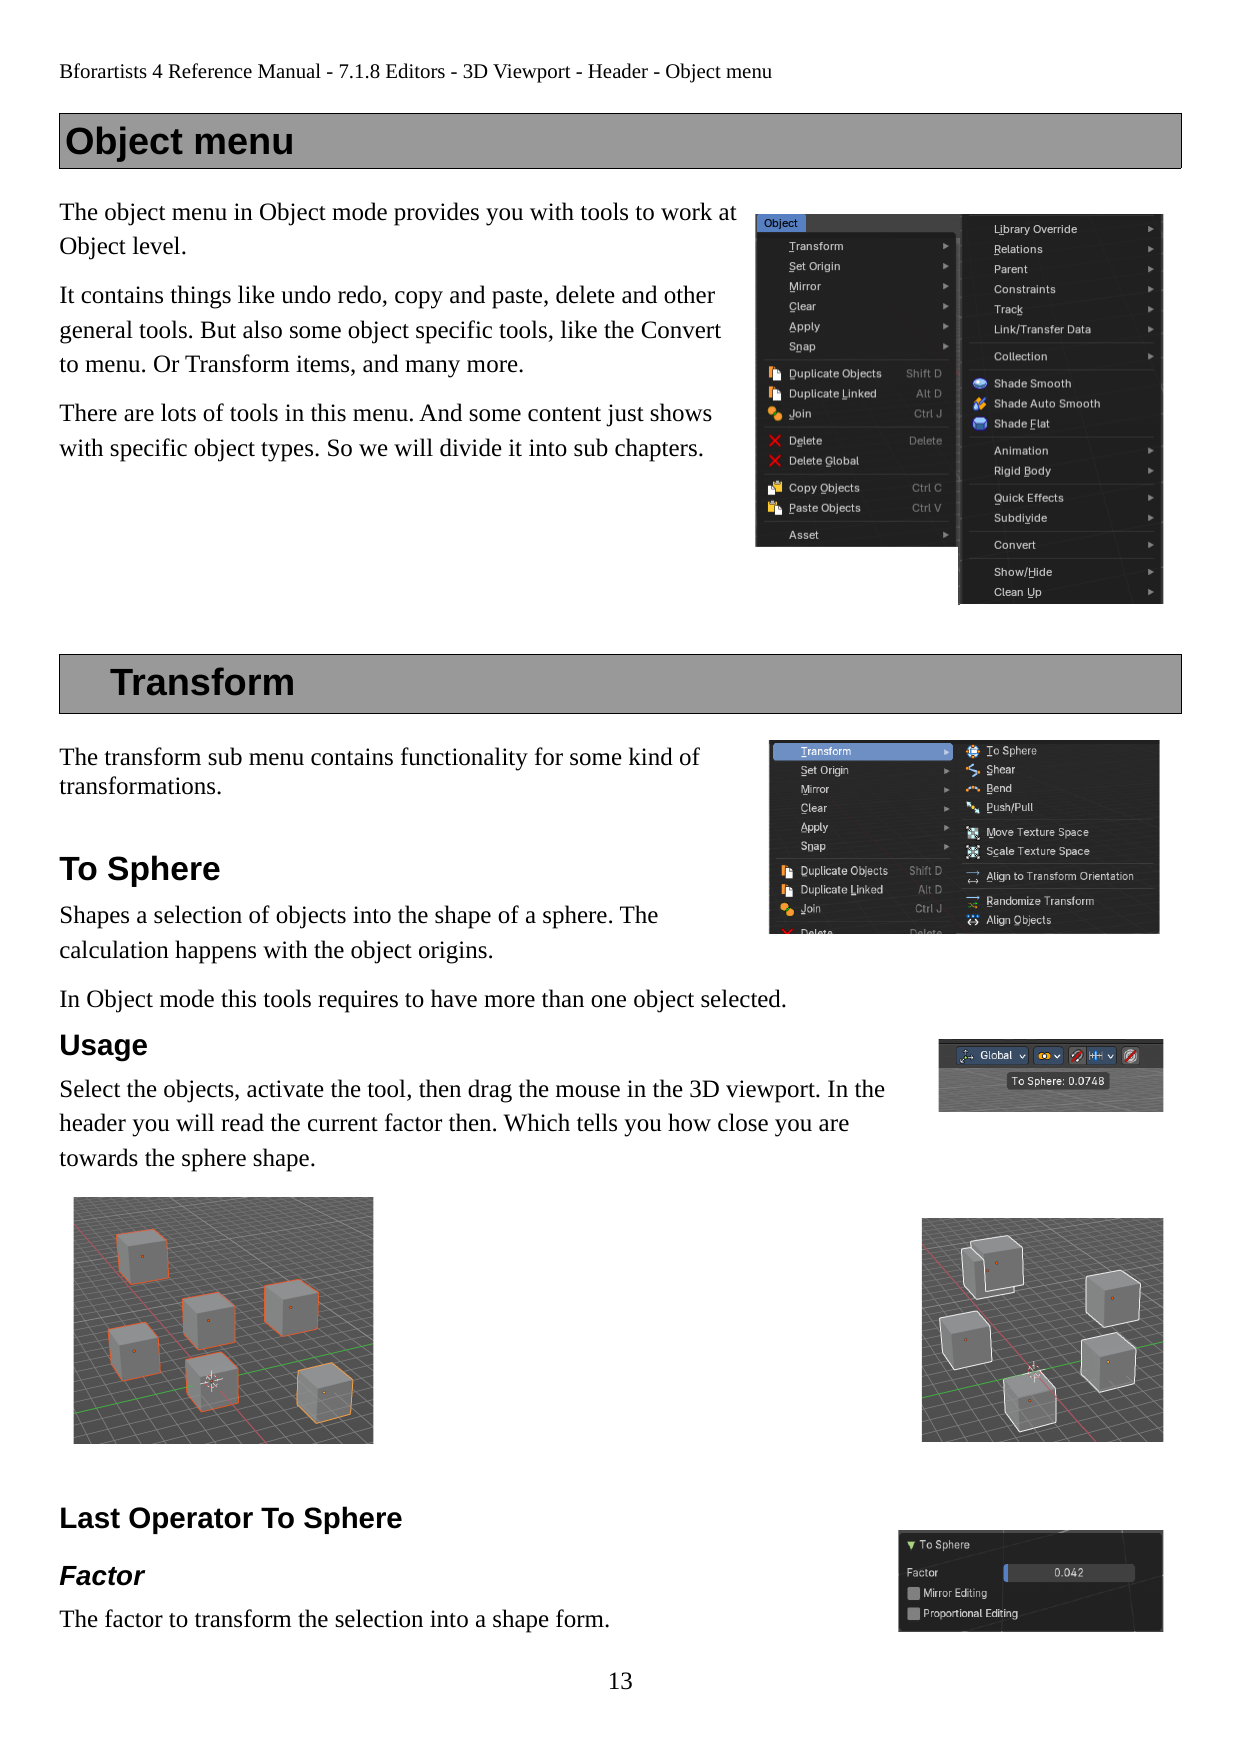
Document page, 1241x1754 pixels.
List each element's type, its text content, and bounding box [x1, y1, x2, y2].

text The object menu in Object mode provides you with tools to work at Object level. [59, 197, 1181, 260]
table_header Object menu [60, 114, 1181, 168]
picture [768, 740, 1160, 934]
subtitle Factor [59, 1559, 898, 1591]
subtitle [1160, 849, 1181, 888]
picture [938, 1039, 1164, 1112]
subtitle Usage [59, 1027, 1181, 1061]
subtitle [1164, 1559, 1181, 1591]
text Shapes a selection of objects into the shape of a sphere. The calculation happens with the object origins. [59, 900, 1181, 963]
table_header Transform [60, 655, 1181, 713]
picture [755, 214, 1164, 605]
text The factor to transform the selection into a shape form. [59, 1604, 1181, 1633]
text It contains things like undo redo, copy and paste, delete and other general tools. But also some object specific tools, like the Convert to menu. Or Transform items, and many more. [59, 280, 755, 378]
text There are lots of tools in this menu. And some content just shows with specific object types. So we will divide it into sub chapters. [59, 398, 755, 461]
picture [921, 1218, 1164, 1442]
subtitle To Sphere [59, 849, 768, 888]
subtitle Last Operator To Sphere [59, 1501, 1181, 1534]
picture [73, 1197, 374, 1444]
picture [898, 1530, 1164, 1632]
text The transform sub menu contains functionality for some kind of transformations. [59, 742, 768, 799]
text In Object mode this tools requires to have more than one object selected. [59, 984, 1181, 1013]
text Select the objects, activate the tool, then drag the mouse in the 3D viewport. In the header you will read the current factor then. Which tells you how close you are towards the sphere shape. [59, 1074, 1181, 1171]
